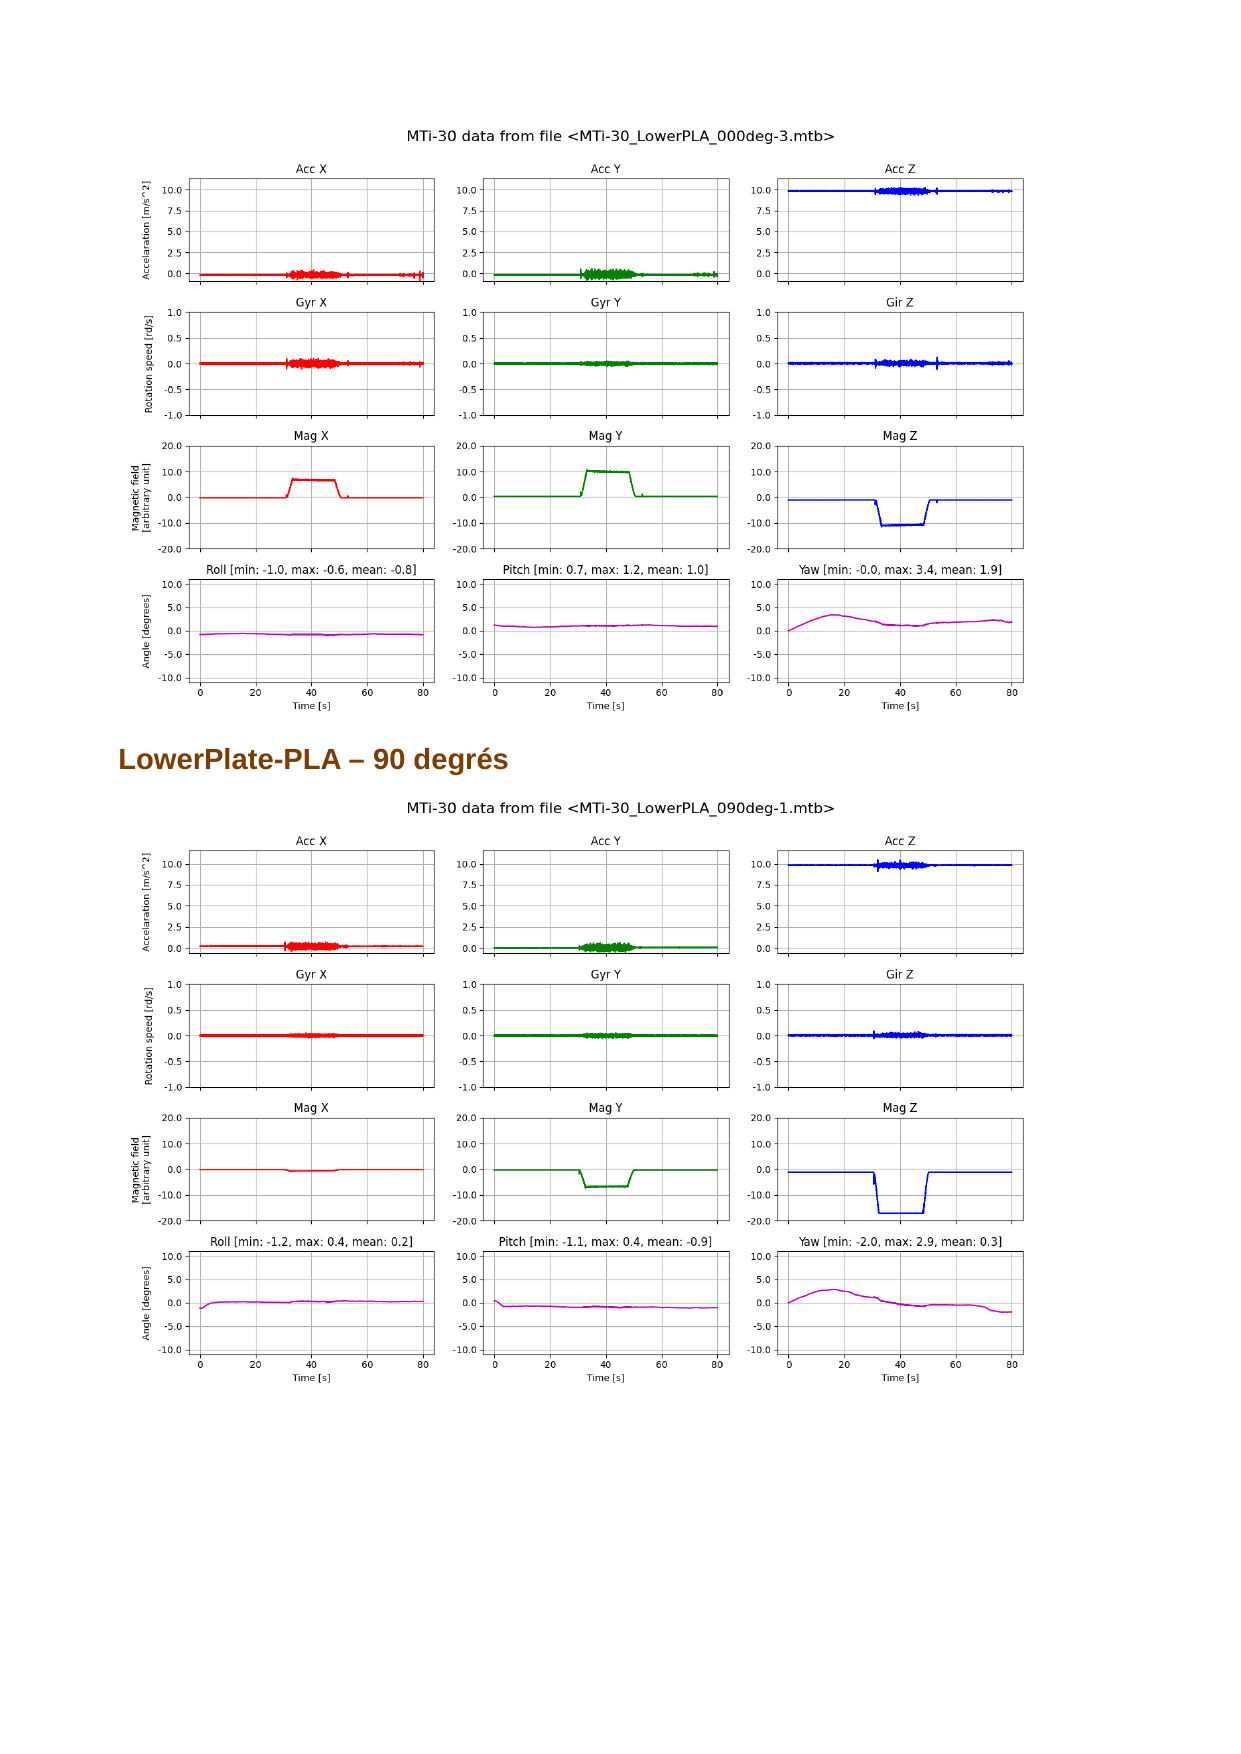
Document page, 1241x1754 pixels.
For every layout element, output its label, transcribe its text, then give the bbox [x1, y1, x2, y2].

subtitle LowerPlate-PLA – 90 degrés [118, 742, 1122, 776]
picture [118, 790, 1123, 1393]
picture [118, 118, 1123, 721]
